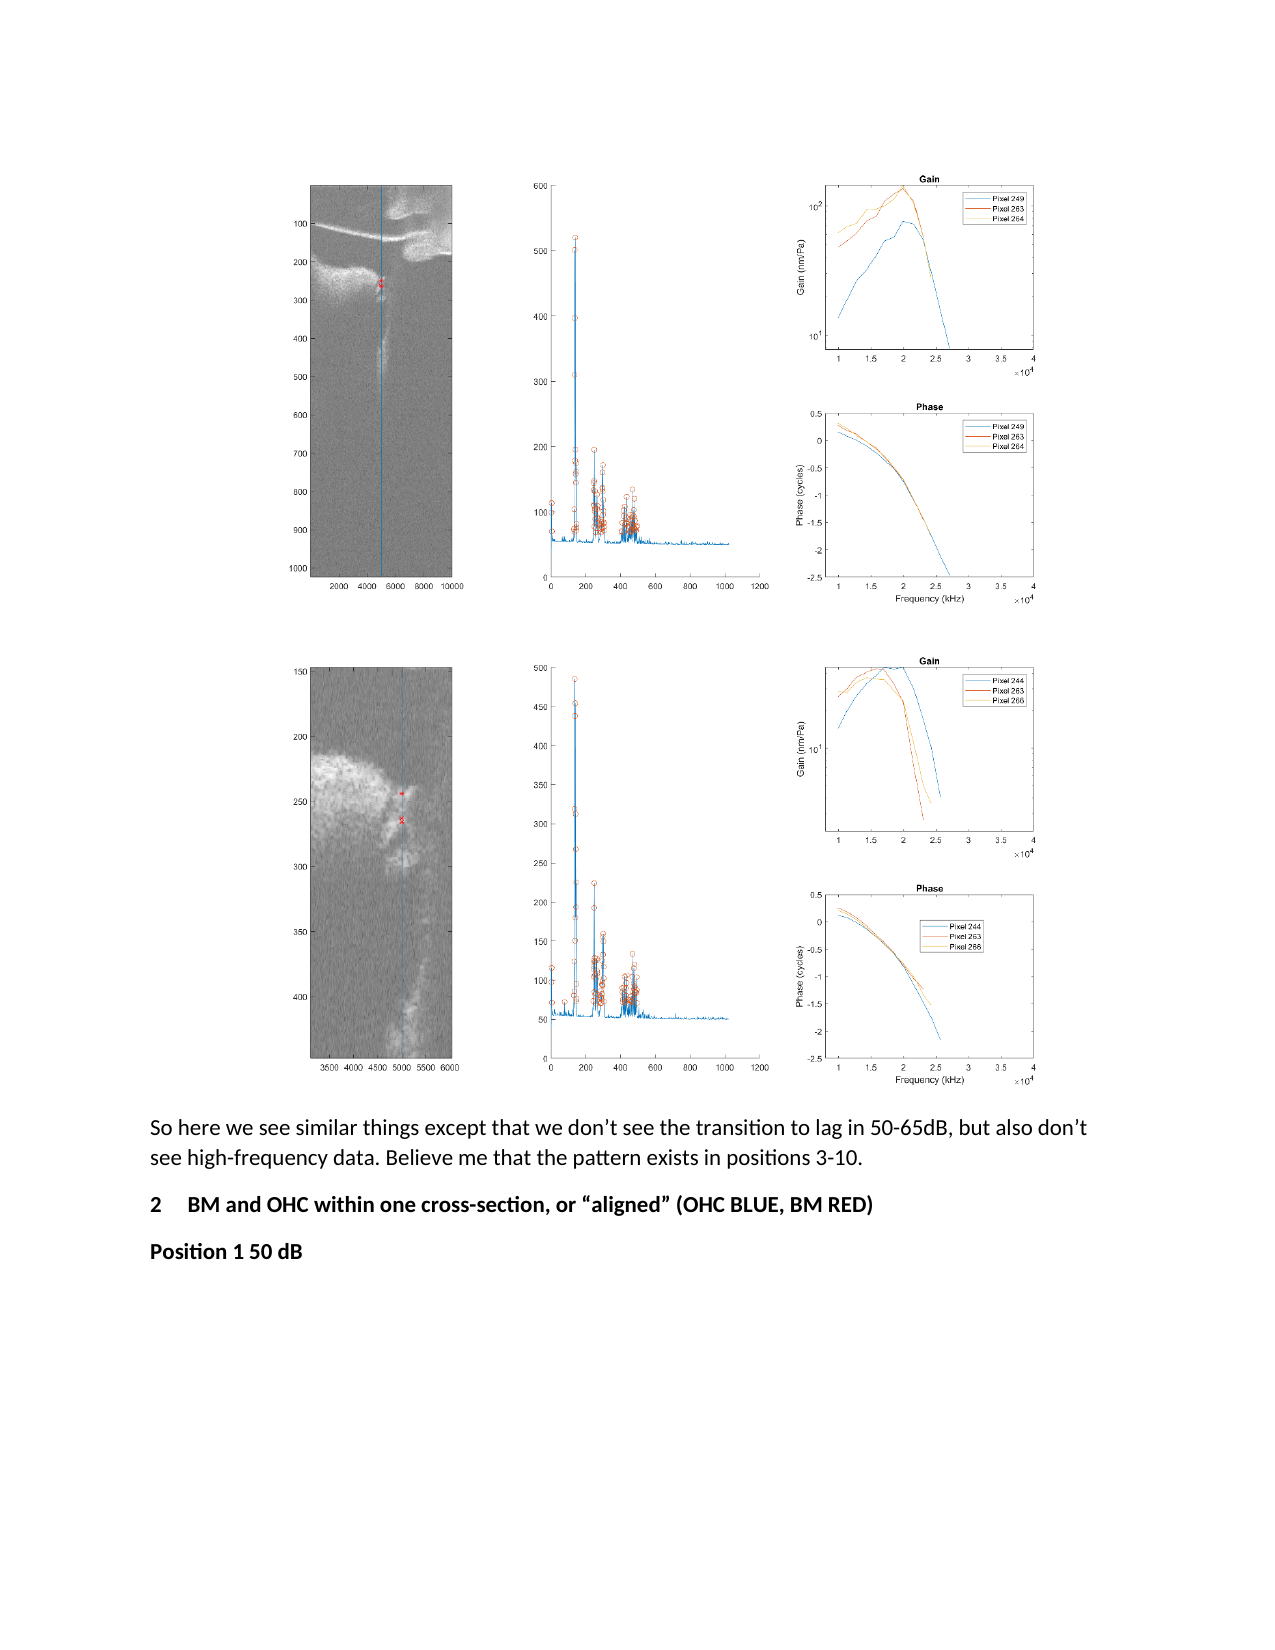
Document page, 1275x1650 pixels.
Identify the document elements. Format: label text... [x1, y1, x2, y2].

text So here we see similar things except that we don’t see the transition to lag in 50-65dB, but also don’t see high-frequency data. Believe me that the pattern exists in positions 3-10. [150, 1111, 1125, 1171]
list BM and OHC within one cross-section, or “aligned” (OHC BLUE, BM RED) [150, 1190, 1125, 1218]
text Position 1 50 dB [150, 1237, 1125, 1265]
picture [150, 150, 1125, 630]
picture [150, 631, 1125, 1111]
